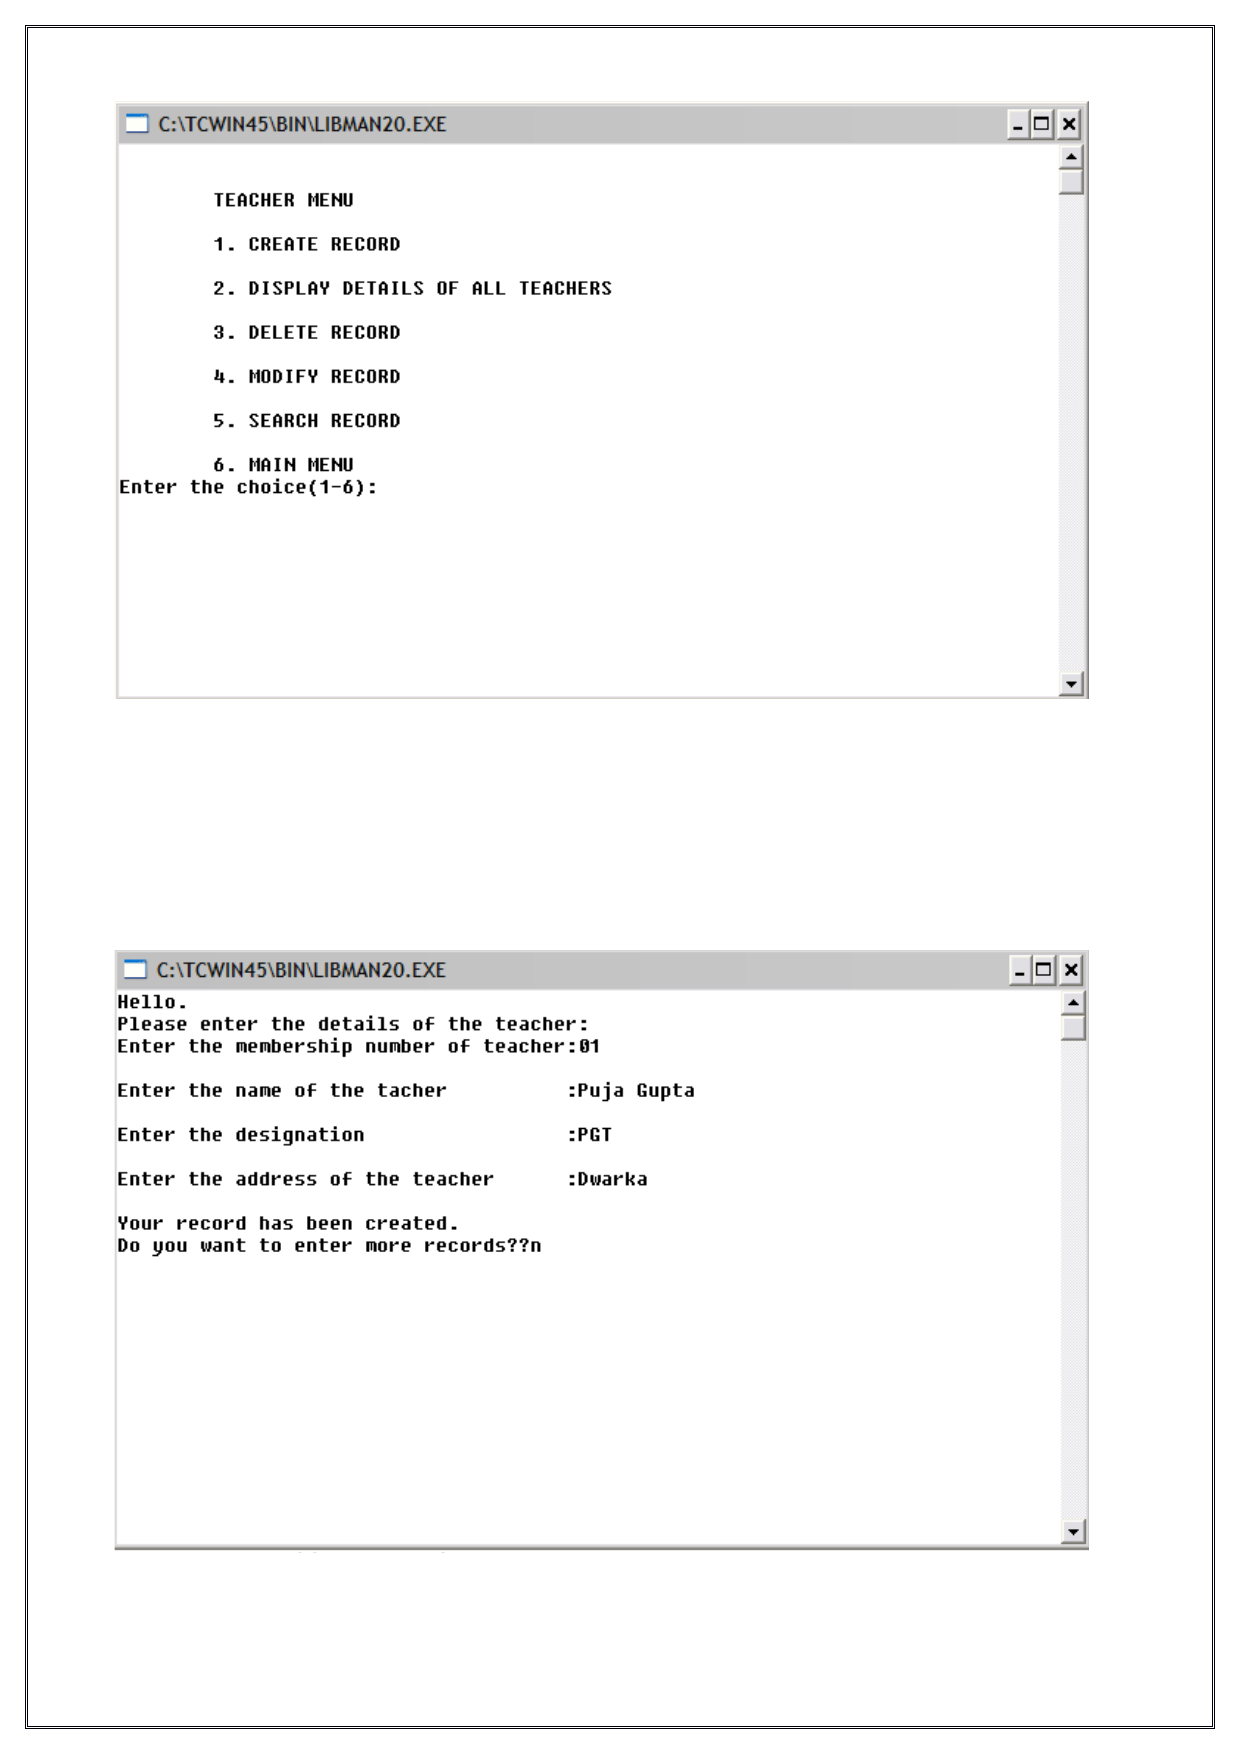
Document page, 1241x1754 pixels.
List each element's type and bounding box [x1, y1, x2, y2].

picture [114, 101, 327, 699]
picture [114, 950, 734, 1553]
